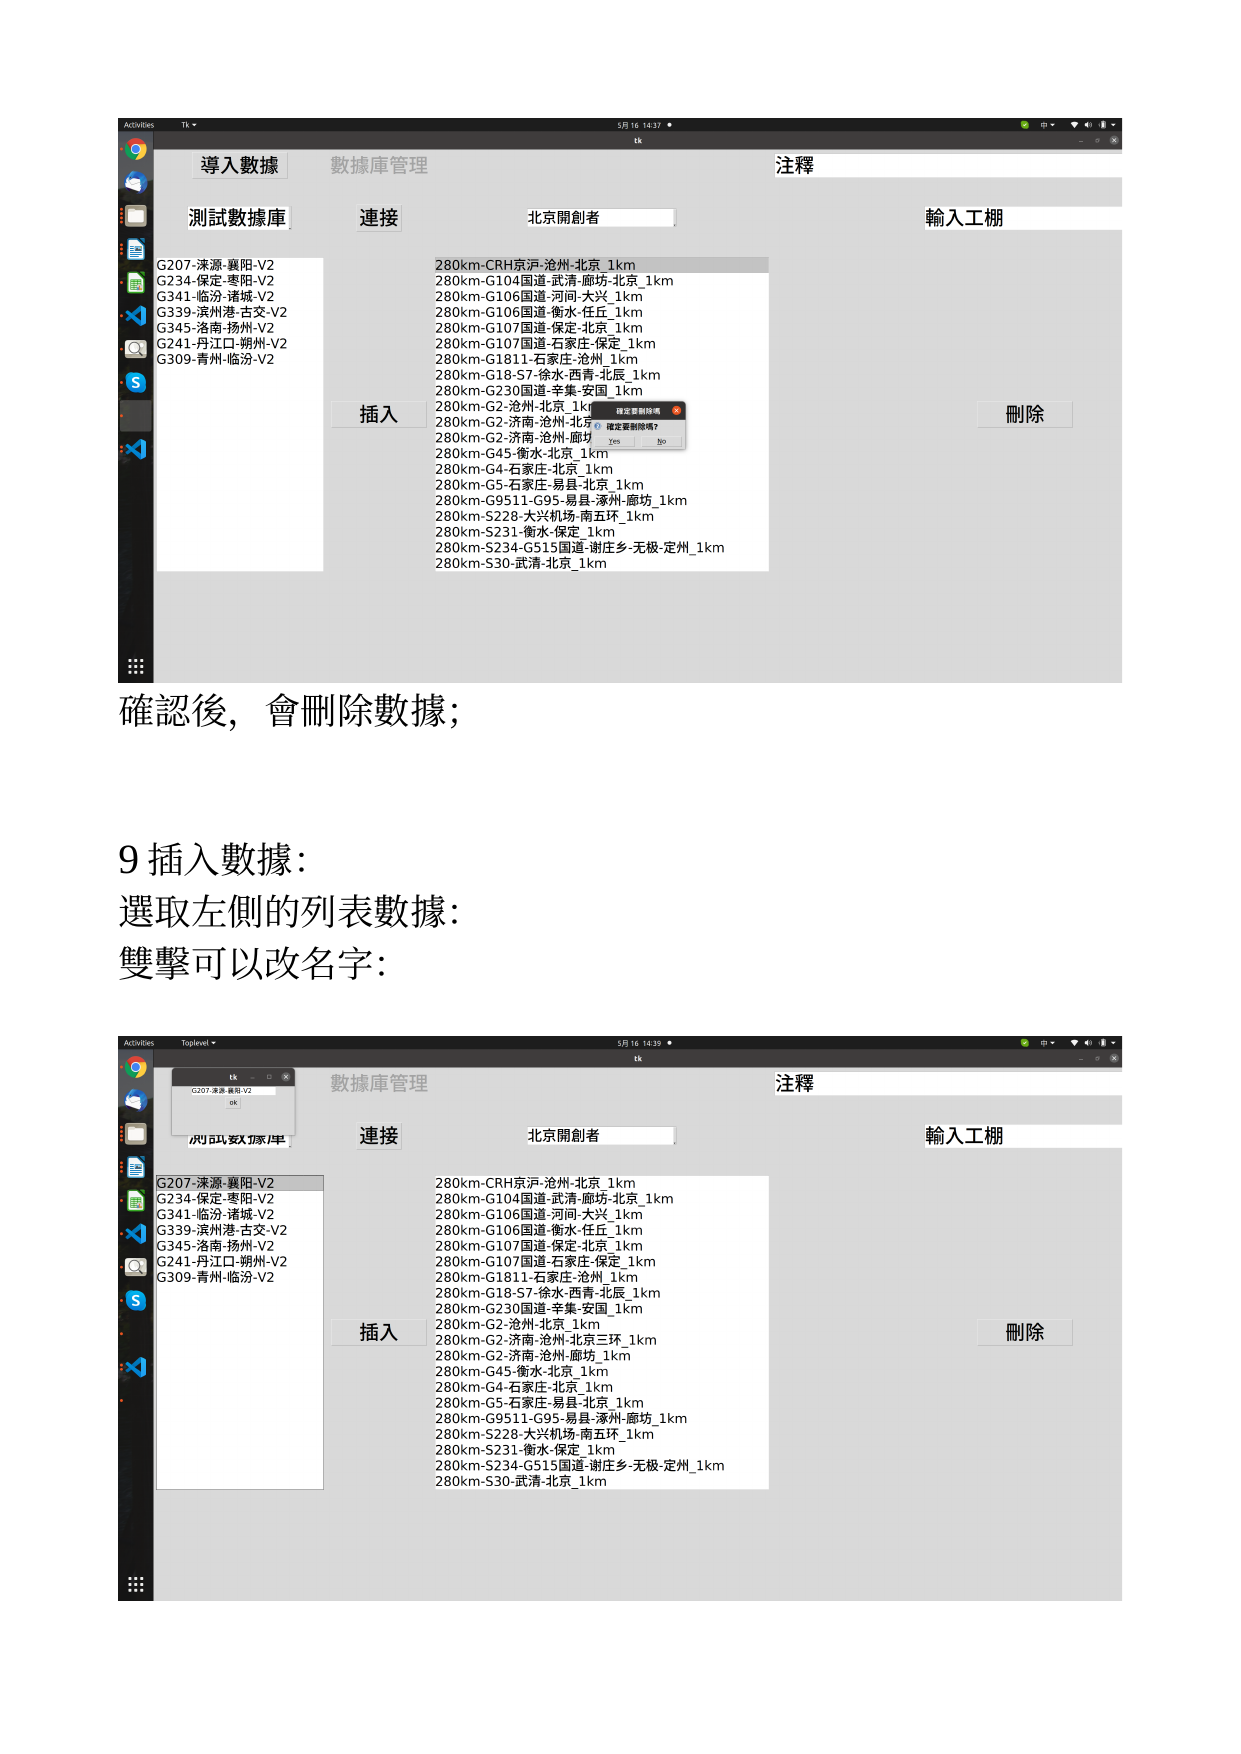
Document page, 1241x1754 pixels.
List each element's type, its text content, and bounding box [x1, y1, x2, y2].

text 9插入數據： [118, 831, 1122, 883]
text 確認後，會刪除數據； [118, 683, 1122, 735]
picture [118, 1036, 1123, 1601]
picture [118, 118, 1123, 683]
text 選取左側的列表數據： [118, 883, 1122, 936]
text 雙擊可以改名字： [118, 936, 1122, 988]
